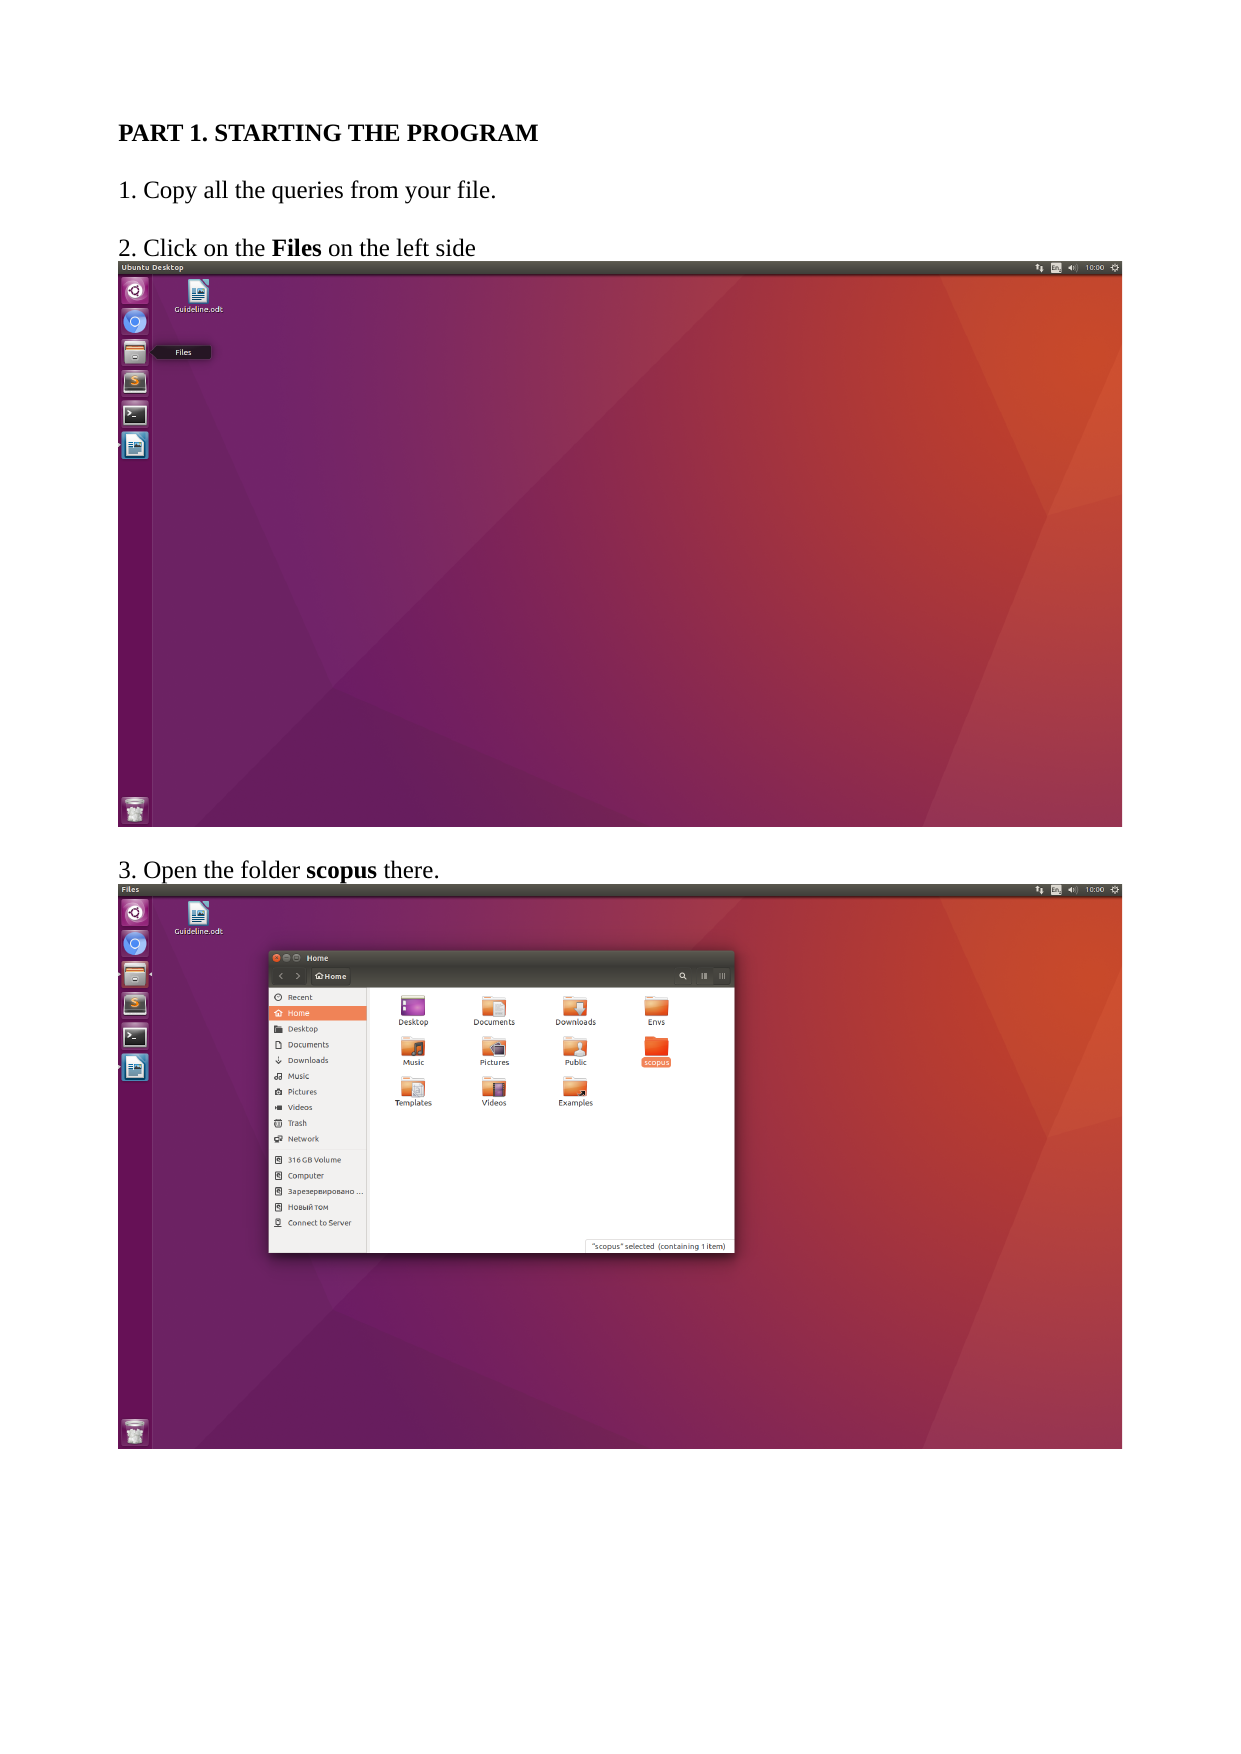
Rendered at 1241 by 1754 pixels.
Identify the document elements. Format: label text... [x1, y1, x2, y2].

picture [118, 261, 1123, 827]
text 3. Open the folder scopus there. [118, 855, 1122, 884]
text 1. Copy all the queries from your file. [118, 176, 1122, 204]
text 2. Click on the Files on the left side [118, 233, 1122, 261]
picture [118, 884, 1123, 1449]
text PART 1. STARTING THE PROGRAM [118, 118, 1122, 147]
